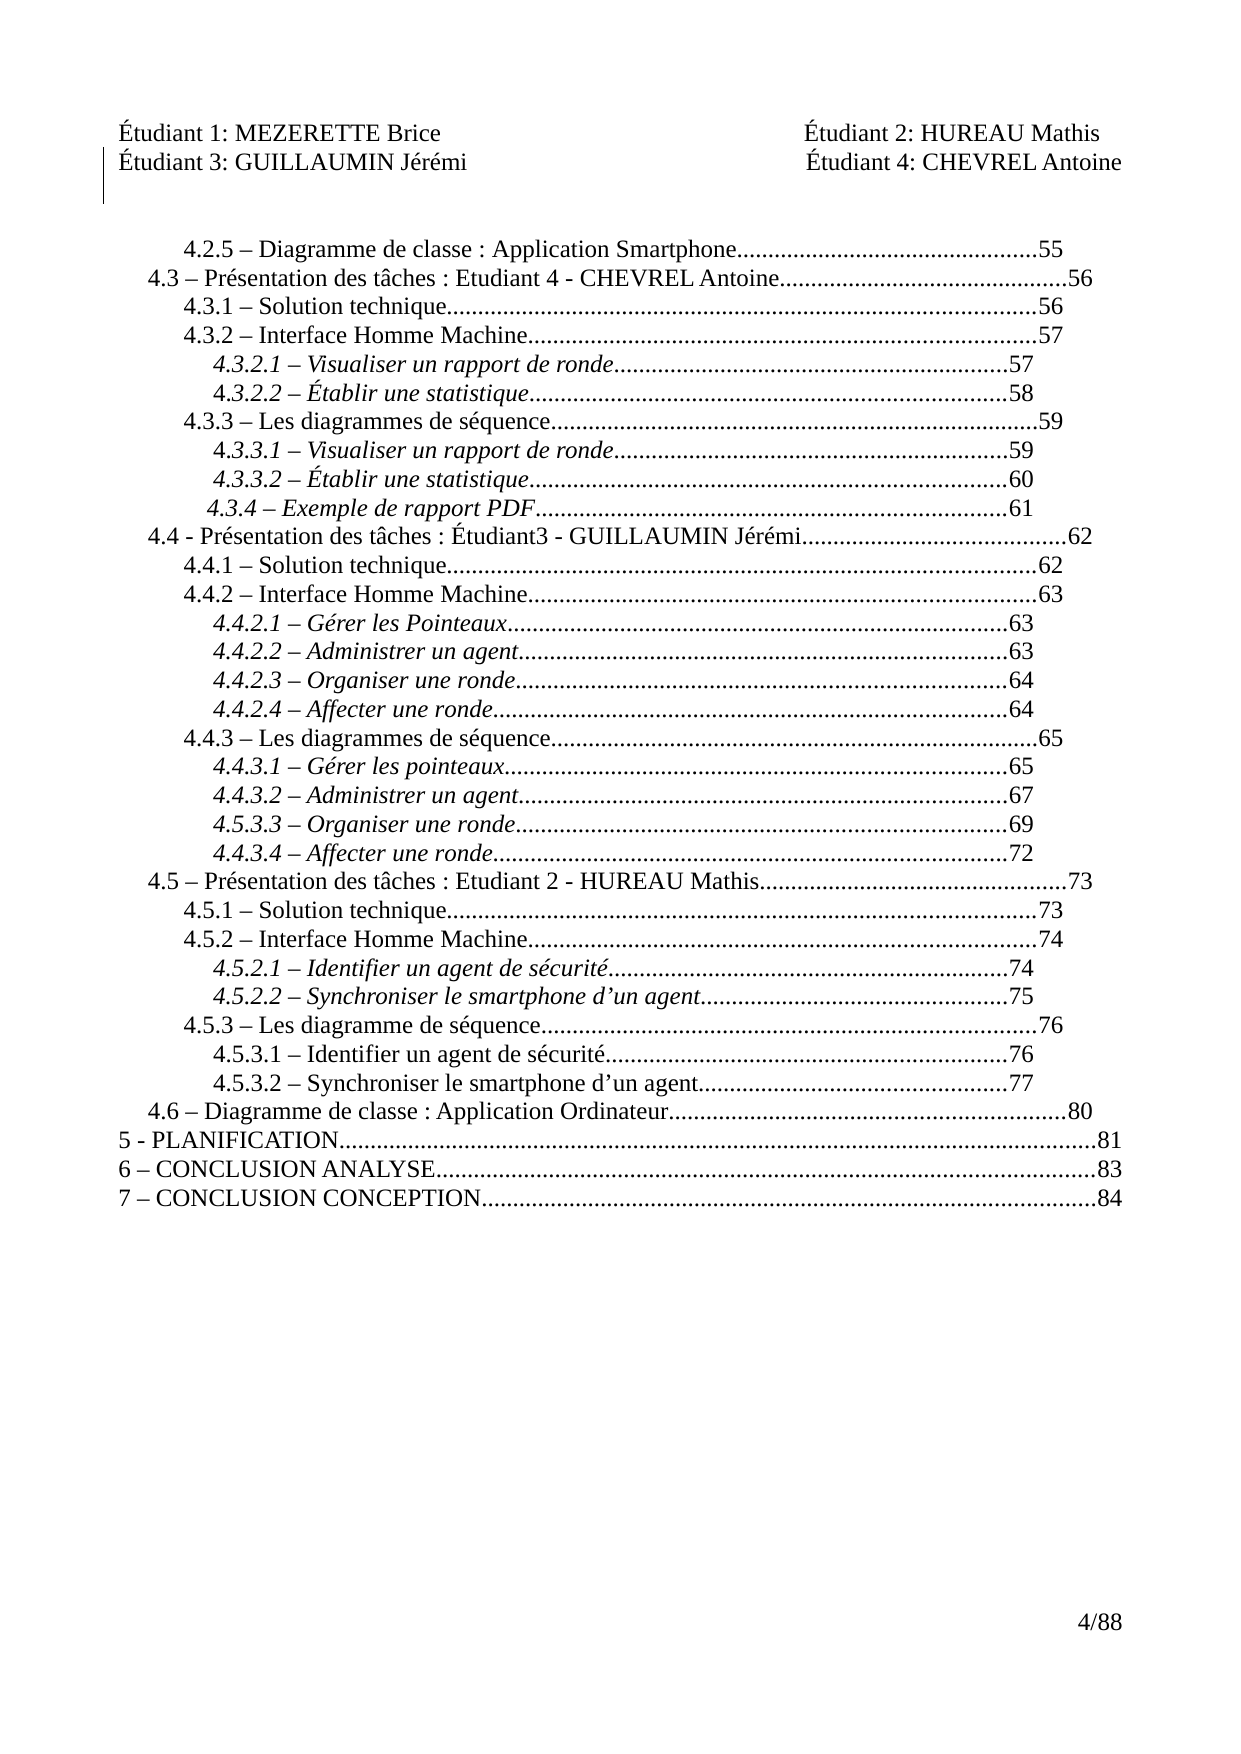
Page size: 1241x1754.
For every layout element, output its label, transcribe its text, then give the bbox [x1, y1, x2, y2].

text 4.2.5 – Diagramme de classe : Application Smartphone 55 [177, 234, 1122, 263]
text 4.5.3.1 – Identifier un agent de sécurité 76 [207, 1039, 1122, 1068]
text 4.3.2.1 – Visualiser un rapport de ronde 57 [207, 349, 1122, 378]
text 4.3.1 – Solution technique 56 [177, 291, 1122, 320]
text 4.5.2.1 – Identifier un agent de sécurité 74 [207, 953, 1122, 981]
text 4.3.3.1 – Visualiser un rapport de ronde 59 [207, 435, 1122, 464]
text 4.5.2 – Interface Homme Machine 74 [177, 924, 1122, 953]
text 4.3 – Présentation des tâches : Etudiant 4 - CHEVREL Antoine 56 [148, 263, 1122, 291]
text 4.5.1 – Solution technique 73 [177, 895, 1122, 924]
text 7 – CONCLUSION CONCEPTION 84 [118, 1183, 1122, 1211]
text 4.3.2 – Interface Homme Machine 57 [177, 320, 1122, 349]
text 4.4.3 – Les diagrammes de séquence 65 [177, 723, 1122, 751]
text 4.5.3.2 – Synchroniser le smartphone d’un agent 77 [207, 1068, 1122, 1096]
text 4.4.3.1 – Gérer les pointeaux 65 [207, 751, 1122, 780]
text 4.3.4 – Exemple de rapport PDF 61 [207, 493, 1122, 521]
text 4.5 – Présentation des tâches : Etudiant 2 - HUREAU Mathis 73 [148, 866, 1122, 895]
text 4.4.2.3 – Organiser une ronde 64 [207, 665, 1122, 694]
text 4.4.1 – Solution technique 62 [177, 550, 1122, 579]
text 4.4.2 – Interface Homme Machine 63 [177, 579, 1122, 608]
text 4.4.3.2 – Administrer un agent 67 [207, 780, 1122, 809]
text 4.5.3.3 – Organiser une ronde 69 [207, 809, 1122, 838]
text 4.5.2.2 – Synchroniser le smartphone d’un agent 75 [207, 981, 1122, 1010]
text 4.4.3.4 – Affecter une ronde 72 [207, 838, 1122, 866]
text 4.4.2.4 – Affecter une ronde 64 [207, 694, 1122, 723]
text 4.4.2.2 – Administrer un agent 63 [207, 636, 1122, 665]
text 4.6 – Diagramme de classe : Application Ordinateur 80 [148, 1096, 1122, 1125]
text 4.3.3.2 – Établir une statistique 60 [207, 464, 1122, 493]
text 6 – CONCLUSION ANALYSE 83 [118, 1154, 1122, 1183]
text 4.4.2.1 – Gérer les Pointeaux 63 [207, 608, 1122, 636]
text 4.3.2.2 – Établir une statistique 58 [207, 378, 1122, 406]
text 4.5.3 – Les diagramme de séquence 76 [177, 1010, 1122, 1039]
text 4.4 - Présentation des tâches : Étudiant3 - GUILLAUMIN Jérémi 62 [148, 521, 1122, 550]
text 5 - PLANIFICATION 81 [118, 1125, 1122, 1154]
text 4.3.3 – Les diagrammes de séquence 59 [177, 406, 1122, 435]
